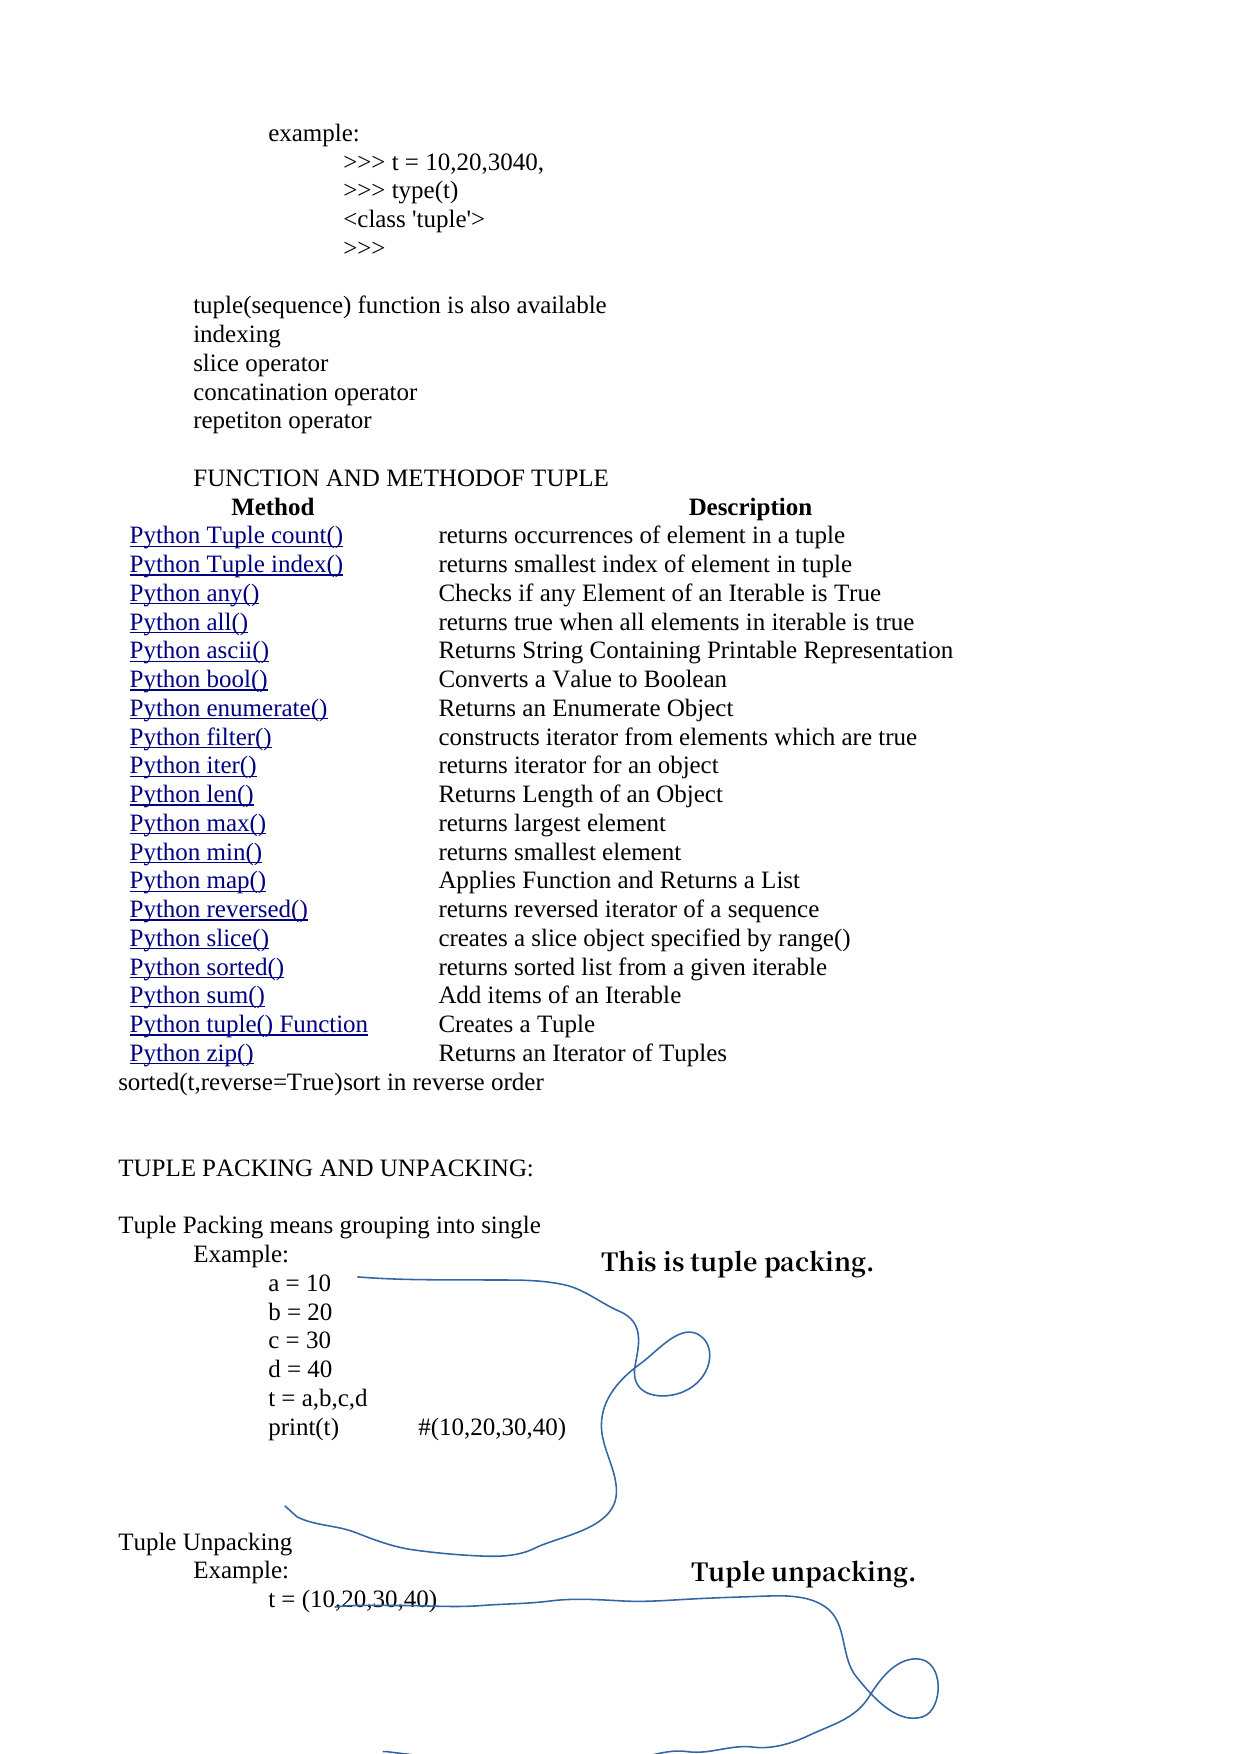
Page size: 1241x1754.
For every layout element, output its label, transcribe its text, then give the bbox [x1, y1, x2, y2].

text [638, 1326, 1122, 1354]
table_cell Python all() [118, 607, 427, 636]
table_cell returns smallest index of element in tuple [427, 549, 1074, 578]
table_cell Python filter() [118, 722, 427, 751]
table_header Method [118, 492, 427, 521]
text Example: [118, 1239, 1122, 1268]
table_cell returns occurrences of element in a tuple [427, 521, 1074, 549]
text indexing [118, 319, 1122, 348]
text t = a,b,c,d [118, 1383, 616, 1412]
table_cell Python sorted() [118, 952, 427, 981]
text print(t) #(10,20,30,40) [118, 1412, 602, 1441]
text This is tuple packing. [601, 1252, 888, 1277]
text FUNCTION AND METHODOF TUPLE [118, 463, 1122, 492]
table_cell Python map() [118, 866, 427, 894]
text <class 'tuple'> [118, 204, 1122, 233]
table_cell Python tuple() Function [118, 1009, 427, 1038]
text sorted(t,reverse=True) sort in reverse order [118, 1067, 1122, 1096]
table_cell Returns Length of an Object [427, 779, 1074, 808]
text slice operator [118, 348, 1122, 377]
table_cell returns reversed iterator of a sequence [427, 894, 1074, 923]
text [636, 1354, 708, 1383]
table_cell Python len() [118, 779, 427, 808]
table_cell constructs iterator from elements which are true [427, 722, 1074, 751]
table_cell Python enumerate() [118, 693, 427, 722]
table_cell Python iter() [118, 751, 427, 779]
text [344, 1527, 585, 1555]
table_cell Python zip() [118, 1038, 427, 1067]
table_cell Python max() [118, 808, 427, 837]
text example: [118, 118, 1122, 147]
table_cell Python min() [118, 837, 427, 866]
text a = 10 [118, 1268, 1122, 1297]
text concatination operator [118, 377, 1122, 406]
text Example: [118, 1556, 1122, 1584]
table_cell returns sorted list from a given iterable [427, 952, 1074, 981]
table_cell Python Tuple index() [118, 549, 427, 578]
table_header Description [427, 492, 1074, 521]
table_cell returns true when all elements in iterable is true [427, 607, 1074, 636]
table_cell Returns an Iterator of Tuples [427, 1038, 1074, 1067]
text c = 30 [118, 1326, 637, 1354]
text repetiton operator [118, 406, 1122, 434]
table_cell Python sum() [118, 981, 427, 1009]
text [603, 1412, 1122, 1441]
text b = 20 [118, 1297, 634, 1326]
table_cell Add items of an Iterable [427, 981, 1074, 1009]
text [699, 1354, 1122, 1383]
table_cell Creates a Tuple [427, 1009, 1074, 1038]
table_cell Python reversed() [118, 894, 427, 923]
table_cell Checks if any Element of an Iterable is True [427, 578, 1074, 607]
text [597, 1297, 1122, 1326]
table_cell Returns String Containing Printable Representation [427, 636, 1074, 664]
text Tuple Packing means grouping into single [118, 1211, 1122, 1239]
table_cell Python Tuple count() [118, 521, 427, 549]
text Tuple Unpacking [118, 1527, 452, 1556]
table_cell Returns an Enumerate Object [427, 693, 1074, 722]
table_cell Python any() [118, 578, 427, 607]
text >>> type(t) [118, 176, 1122, 204]
text [517, 1527, 1122, 1556]
text [605, 1383, 1122, 1412]
table_cell Applies Function and Returns a List [427, 866, 1074, 894]
text tuple(sequence) function is also available [118, 291, 1122, 319]
text TUPLE PACKING AND UNPACKING: [118, 1153, 1122, 1182]
text >>> t = 10,20,3040, [118, 147, 1122, 176]
table_cell creates a slice object specified by range() [427, 923, 1074, 952]
text t = (10,20,30,40) [118, 1584, 1122, 1613]
table_cell Python slice() [118, 923, 427, 952]
table_cell returns largest element [427, 808, 1074, 837]
table_cell returns iterator for an object [427, 751, 1074, 779]
table_cell Python ascii() [118, 636, 427, 664]
table_cell Converts a Value to Boolean [427, 664, 1074, 693]
table_cell returns smallest element [427, 837, 1074, 866]
table_cell Python bool() [118, 664, 427, 693]
text d = 40 [118, 1354, 636, 1383]
text >>> [118, 233, 1122, 262]
text Tuple unpacking. [691, 1562, 918, 1587]
